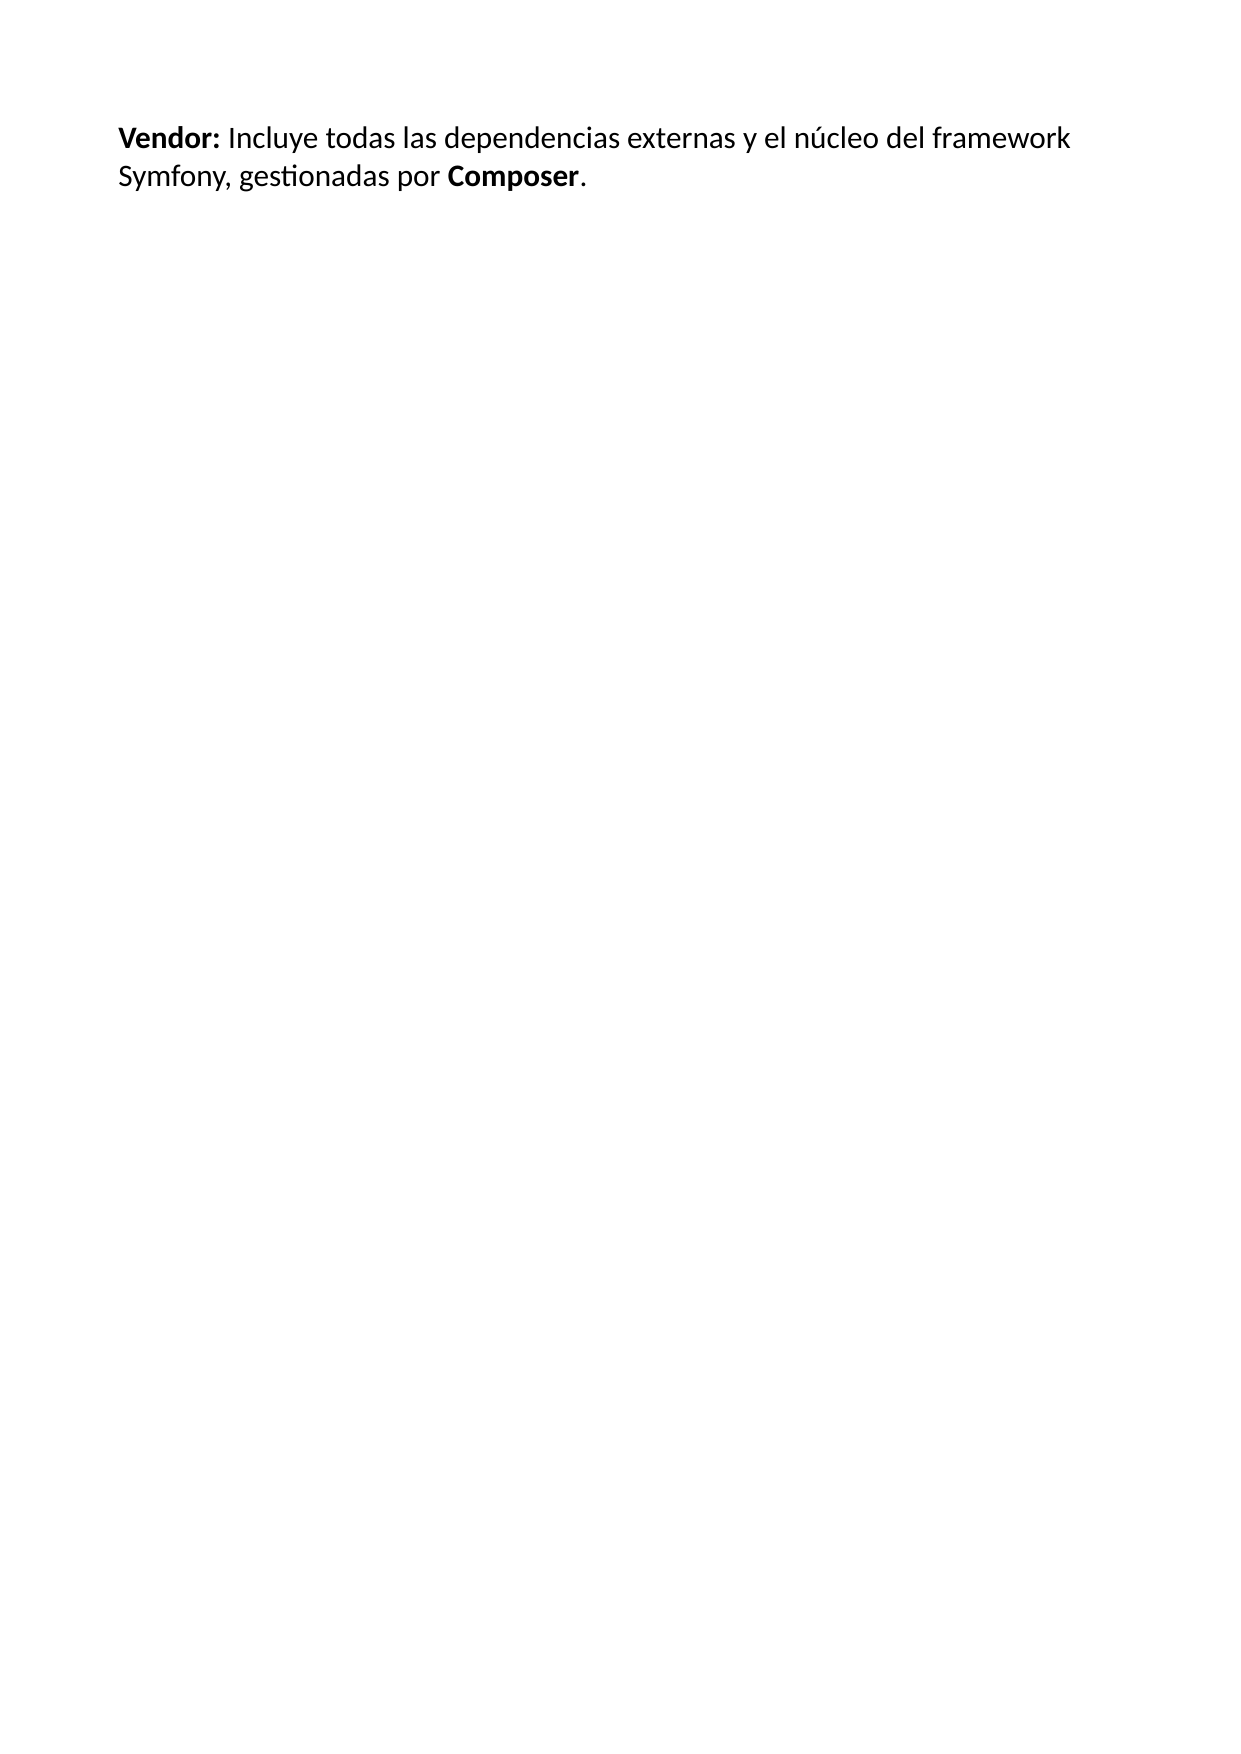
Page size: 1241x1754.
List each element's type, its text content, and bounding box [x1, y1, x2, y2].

text Vendor: Incluye todas las dependencias externas y el núcleo del framework Symfony, gestionadas por Composer. [118, 118, 1122, 194]
